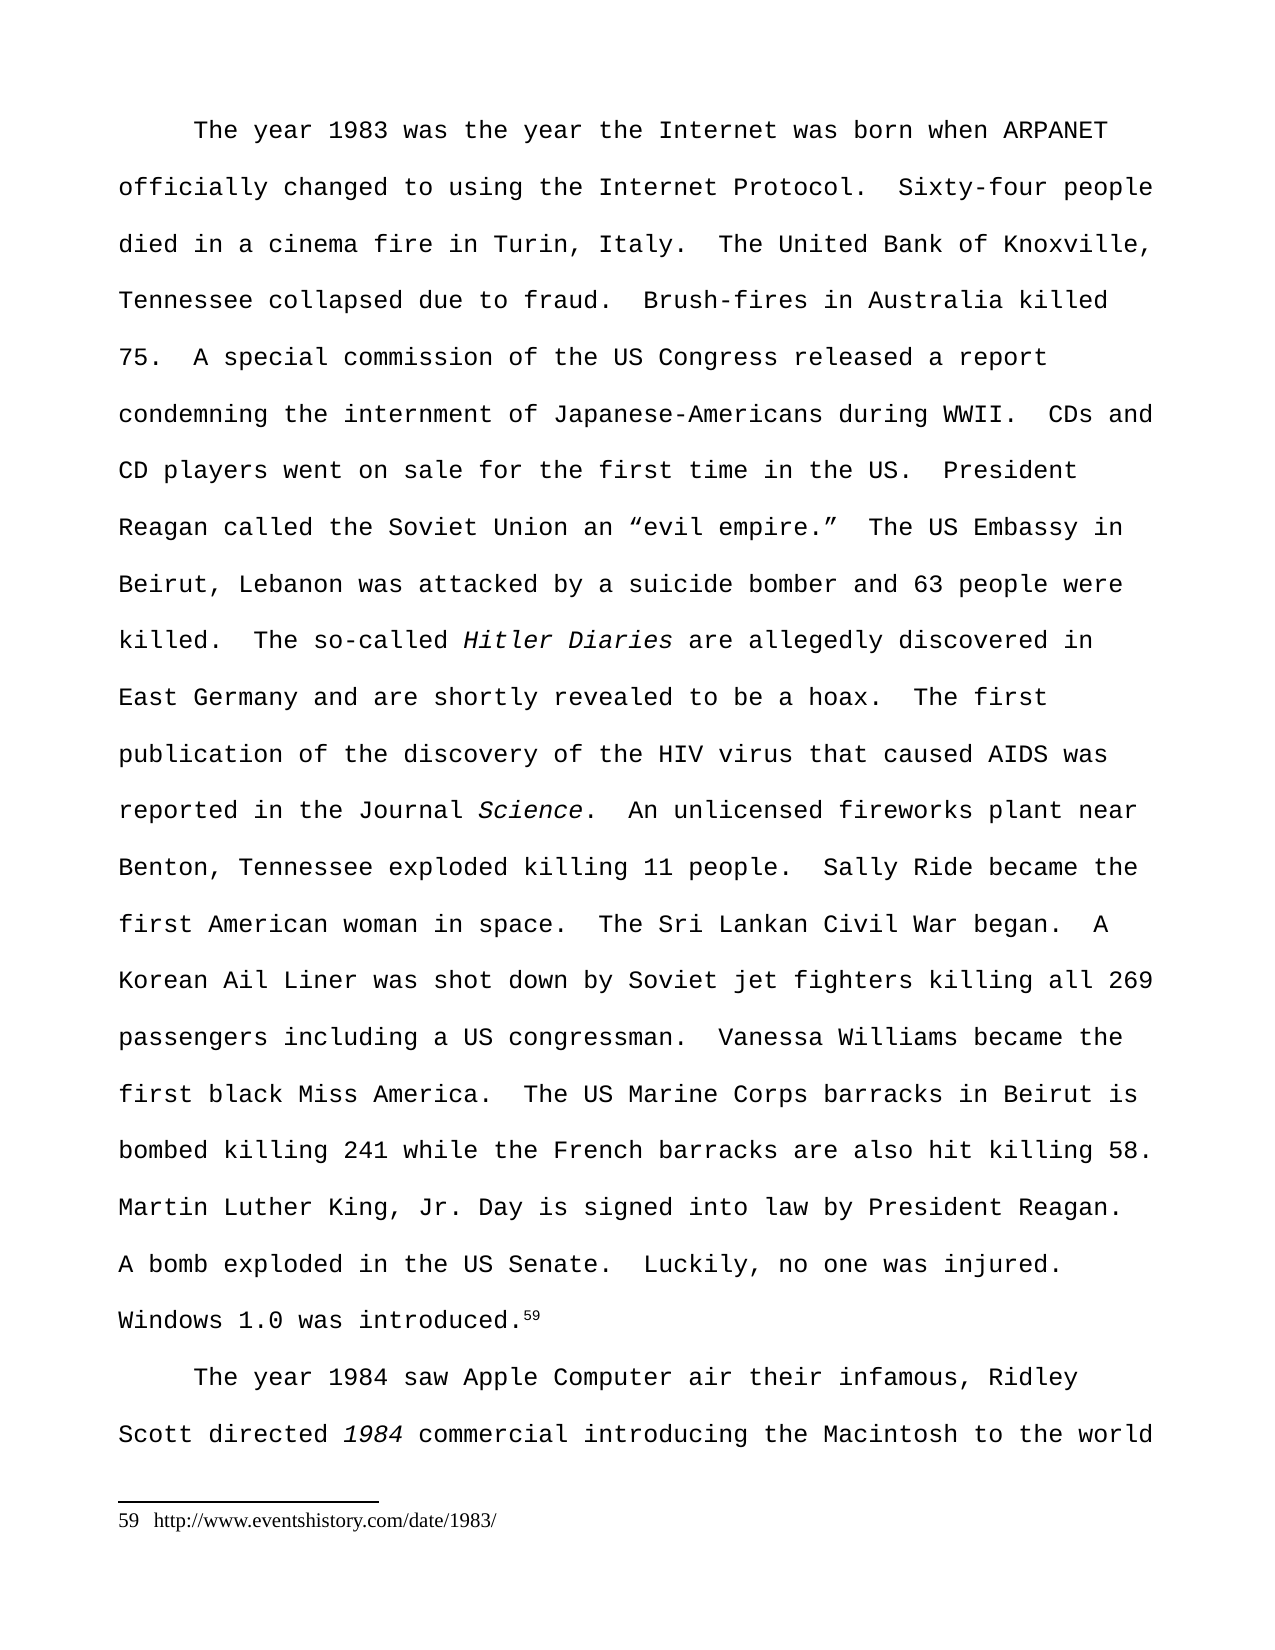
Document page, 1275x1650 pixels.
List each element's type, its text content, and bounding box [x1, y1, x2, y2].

text http://www.eventshistory.com/date/1983/ [118, 1508, 1157, 1532]
text The year 1983 was the year the Internet was born when ARPANET officially changed to using the Internet Protocol. Sixty-four people died in a cinema fire in Turin, Italy. The United Bank of Knoxville, Tennessee collapsed due to fraud. Brush-fires in Australia killed 75. A special commission of the US Congress released a report condemning the internment of Japanese-Americans during WWII. CDs and CD players went on sale for the first time in the US. President Reagan called the Soviet Union an “evil empire.” The US Embassy in Beirut, Lebanon was attacked by a suicide bomber and 63 people were killed. The so-called Hitler Diaries are allegedly discovered in East Germany and are shortly revealed to be a hoax. The first publication of the discovery of the HIV virus that caused AIDS was reported in the Journal Science. An unlicensed fireworks plant near Benton, Tennessee exploded killing 11 people. Sally Ride became the first American woman in space. The Sri Lankan Civil War began. A Korean Ail Liner was shot down by Soviet jet fighters killing all 269 passengers including a US congressman. Vanessa Williams became the first black Miss America. The US Marine Corps barracks in Beirut is bombed killing 241 while the French barracks are also hit killing 58. Martin Luther King, Jr. Day is signed into law by President Reagan. A bomb exploded in the US Senate. Luckily, no one was injured. Windows 1.0 was introduced. [118, 118, 1157, 1336]
text The year 1984 saw Apple Computer air their infamous, Ridley Scott directed 1984 commercial introducing the Macintosh to the world [118, 1365, 1157, 1450]
